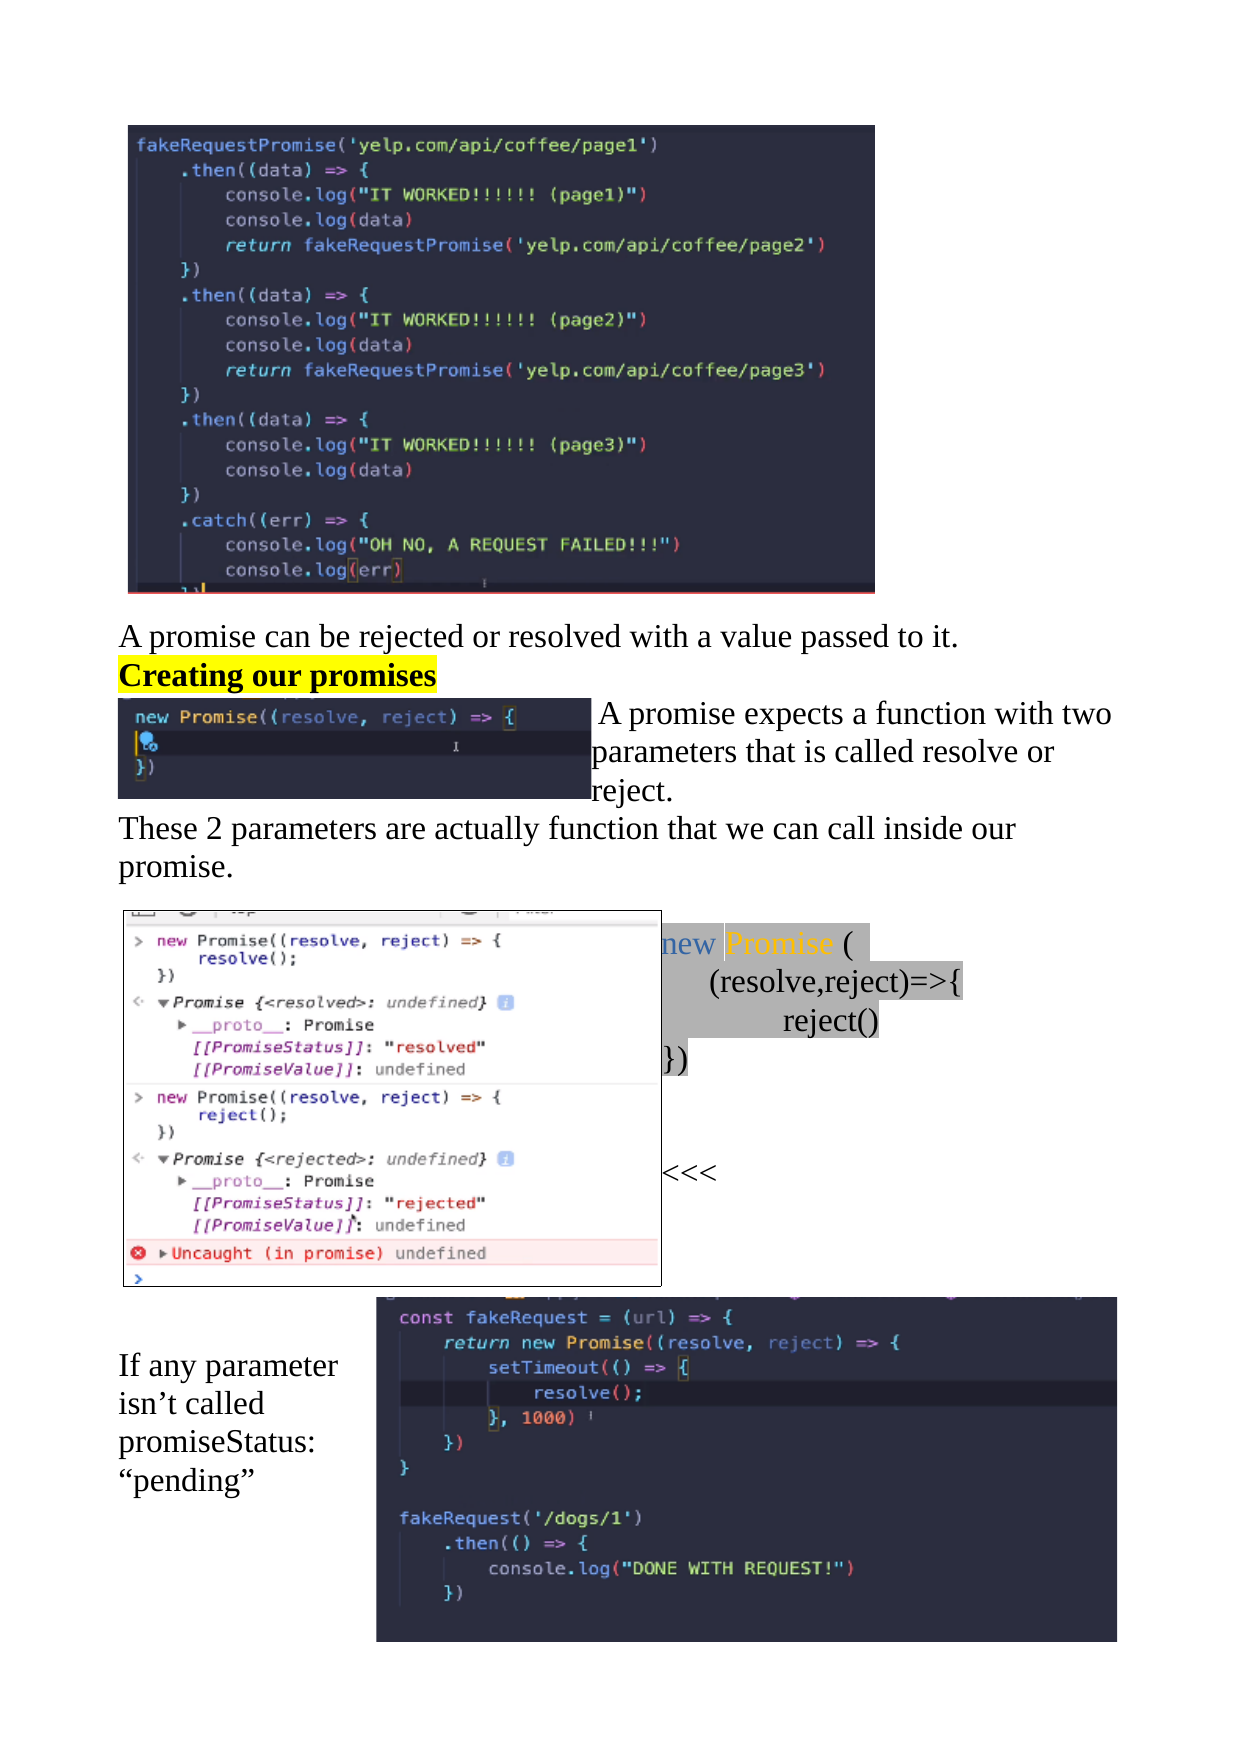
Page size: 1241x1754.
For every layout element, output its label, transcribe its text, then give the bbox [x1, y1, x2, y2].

text [118, 1038, 123, 1076]
text Creating our promises [118, 655, 1122, 693]
picture [117, 698, 592, 799]
text [118, 1000, 123, 1038]
text <<< [662, 1153, 1122, 1191]
text If any parameter isn’t called promiseStatus: “pending” [118, 1345, 376, 1498]
text new Promise ( (resolve,reject)=>{ [662, 923, 1122, 1000]
text [124, 911, 661, 1286]
picture [126, 912, 658, 1284]
picture [127, 125, 875, 594]
text A promise expects a function with two parameters that is called resolve or reject. [118, 693, 1122, 808]
text reject() [662, 1000, 1122, 1038]
text [118, 1153, 123, 1191]
text A promise can be rejected or resolved with a value passed to it. [118, 616, 1122, 655]
picture [376, 1297, 1118, 1642]
text These 2 parameters are actually function that we can call inside our promise. [118, 808, 1122, 885]
text }) [662, 1038, 1122, 1076]
